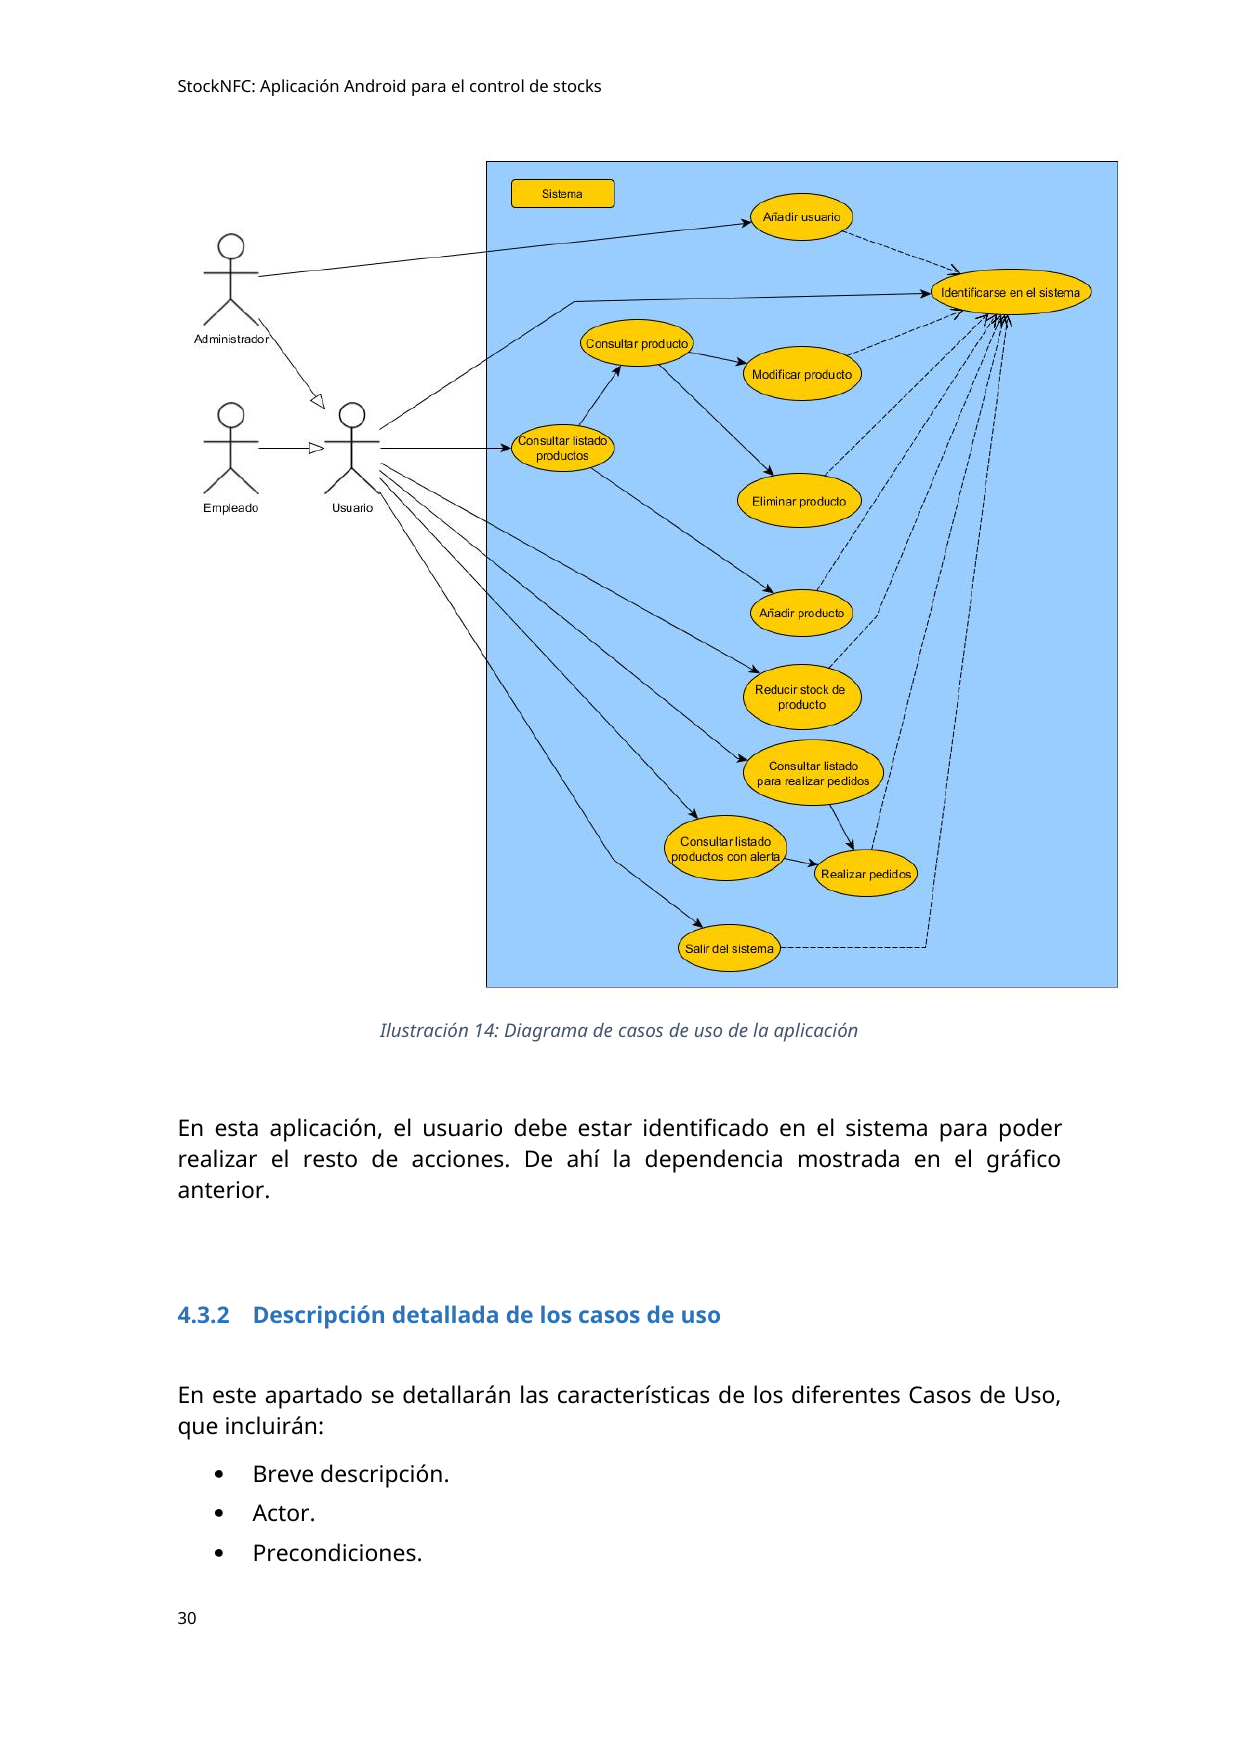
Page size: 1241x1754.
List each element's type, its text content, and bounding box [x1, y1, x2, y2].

text Ilustración 14: Diagrama de casos de uso de la aplicación [177, 1017, 1063, 1043]
text En este apartado se detallarán las características de los diferentes Casos de Uso, que incluirán: [177, 1378, 1063, 1441]
list Breve descripción. [215, 1458, 1063, 1489]
text En esta aplicación, el usuario debe estar identificado en el sistema para poder realizar el resto de acciones. De ahí la dependencia mostrada en el gráfico anterior. [177, 1112, 1063, 1206]
list Precondiciones. [215, 1537, 1063, 1568]
list Actor. [215, 1497, 1063, 1528]
subtitle Descripción detallada de los casos de uso [177, 1299, 1063, 1331]
